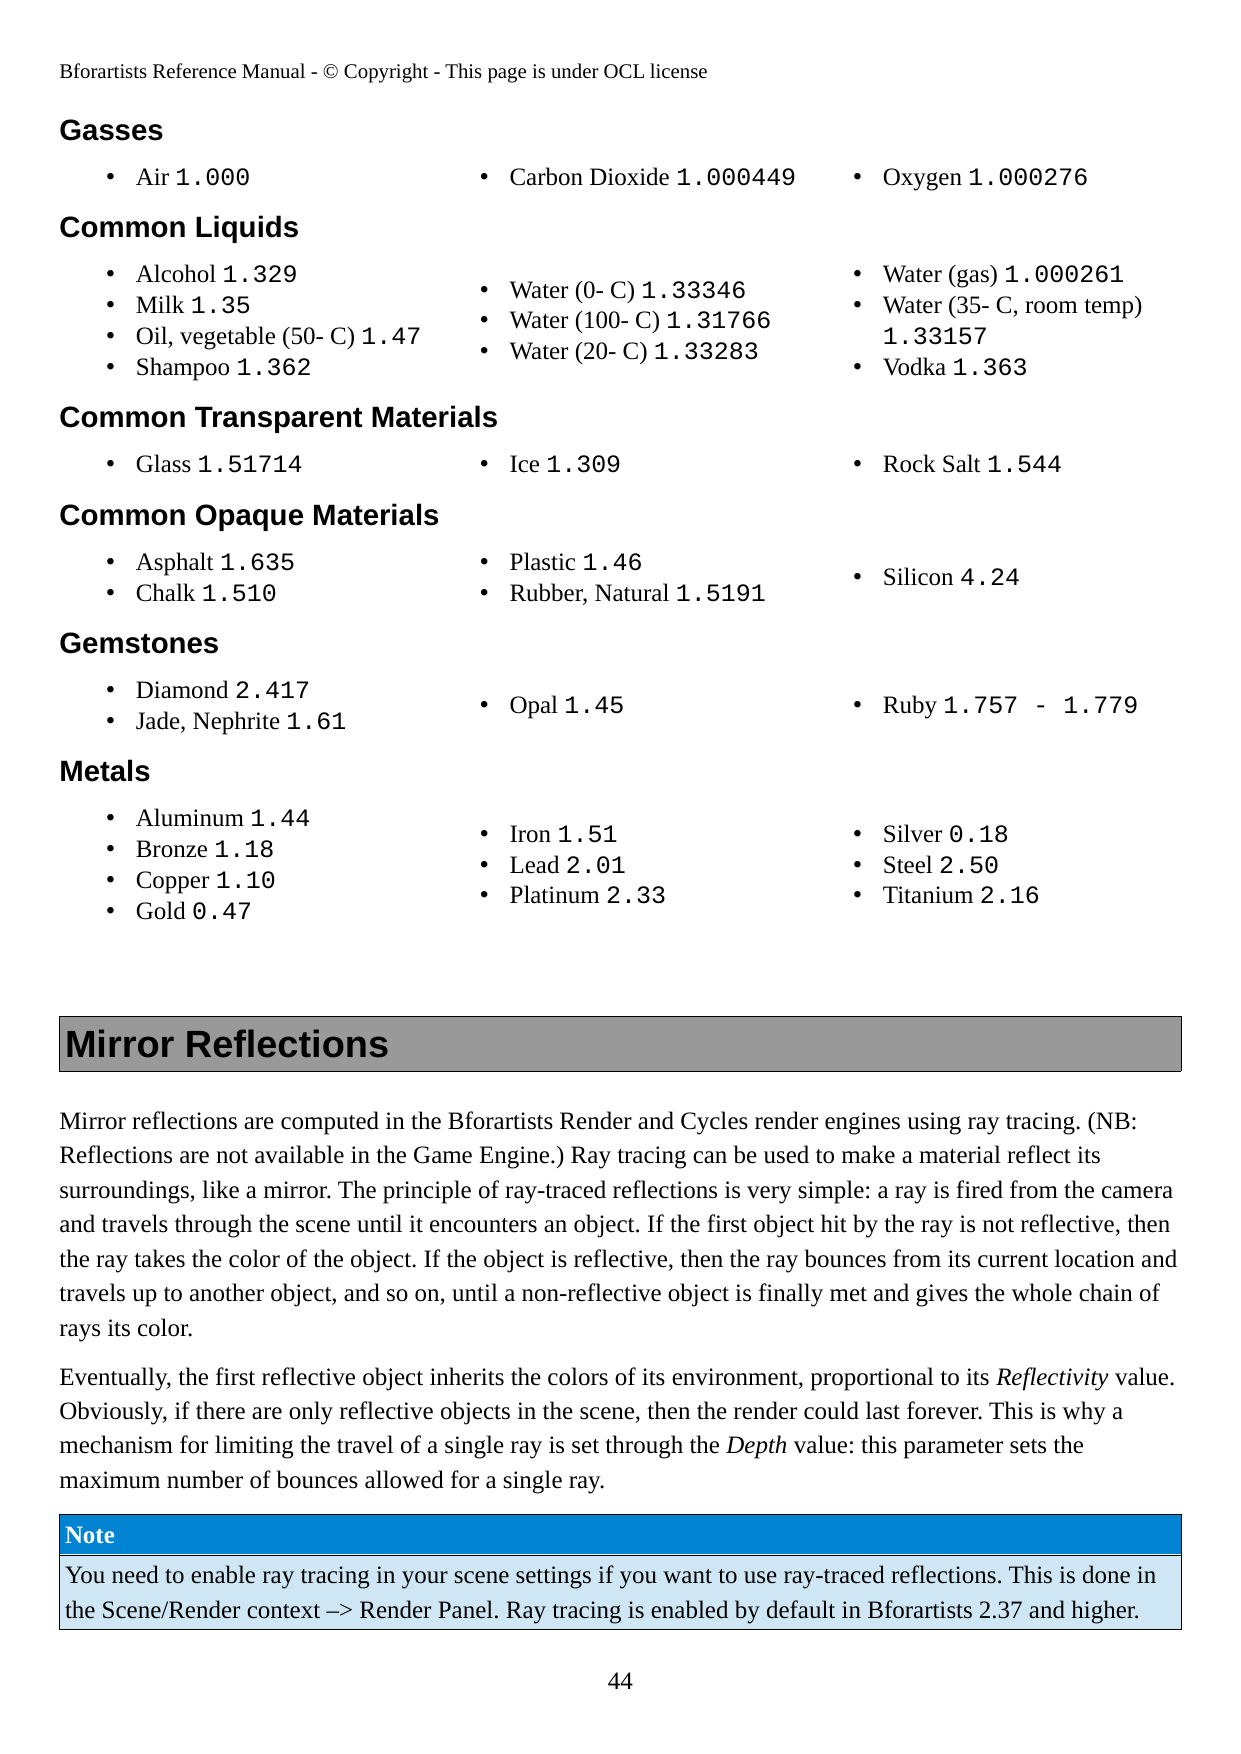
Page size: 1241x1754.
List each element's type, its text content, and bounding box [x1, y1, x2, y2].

subtitle Common Opaque Materials [59, 498, 1181, 531]
table_header Silicon 4.24 [806, 544, 1181, 611]
table_header Ice 1.309 [433, 446, 806, 483]
table_header Plastic 1.46 Rubber, Natural 1.5191 [433, 544, 806, 611]
subtitle Common Transparent Materials [59, 400, 1181, 434]
table_header Water (0- C) 1.33346 Water (100- C) 1.31766 Water (20- C) 1.33283 [433, 256, 806, 386]
table_header Note [60, 1515, 1181, 1554]
subtitle Gasses [59, 113, 1181, 146]
table_header Diamond 2.417 Jade, Nephrite 1.61 [59, 672, 433, 740]
table_header Air 1.000 [59, 159, 433, 196]
subtitle Gemstones [59, 626, 1181, 660]
table_header Oxygen 1.000276 [806, 159, 1181, 196]
table_header Rock Salt 1.544 [806, 446, 1181, 483]
table_header Aluminum 1.44 Bronze 1.18 Copper 1.10 Gold 0.47 [59, 801, 433, 930]
table_header Alcohol 1.329 Milk 1.35 Oil, vegetable (50- C) 1.47 Shampoo 1.362 [59, 256, 433, 386]
table_header Mirror Reflections [60, 1017, 1181, 1071]
text Mirror reflections are computed in the Bforartists Render and Cycles render engines using ray tracing. (NB: Reflections are not available in the Game Engine.) Ray tracing can be used to make a material reflect its surroundings, like a mirror. The principle of ray-traced reflections is very simple: a ray is fired from the camera and travels through the scene until it encounters an object. If the first object hit by the ray is not reflective, then the ray takes the color of the object. If the object is reflective, then the ray bounces from its current location and travels up to another object, and so on, until a non-reflective object is finally met and gives the whole chain of rays its color. [59, 1106, 1181, 1341]
table_cell You need to enable ray tracing in your scene settings if you want to use ray-traced reflections. This is done in the Scene/Render context –> Render Panel. Ray tracing is enabled by default in Bforartists 2.37 and higher. [60, 1556, 1181, 1629]
table_header Glass 1.51714 [59, 446, 433, 483]
table_header Silver 0.18 Steel 2.50 Titanium 2.16 [806, 801, 1181, 930]
table_header Opal 1.45 [433, 672, 806, 740]
subtitle Metals [59, 754, 1181, 788]
table_header Carbon Dioxide 1.000449 [433, 159, 806, 196]
table_header Asphalt 1.635 Chalk 1.510 [59, 544, 433, 611]
table_header Iron 1.51 Lead 2.01 Platinum 2.33 [433, 801, 806, 930]
subtitle Common Liquids [59, 210, 1181, 244]
text Eventually, the first reflective object inherits the colors of its environment, proportional to its Reflectivity value. Obviously, if there are only reflective objects in the scene, then the render could last forever. This is why a mechanism for limiting the travel of a single ray is set through the Depth value: this parameter sets the maximum number of bounces allowed for a single ray. [59, 1362, 1181, 1494]
table_header Ruby 1.757 - 1.779 [806, 672, 1181, 740]
table_header Water (gas) 1.000261 Water (35- C, room temp) 1.33157 Vodka 1.363 [806, 256, 1181, 386]
